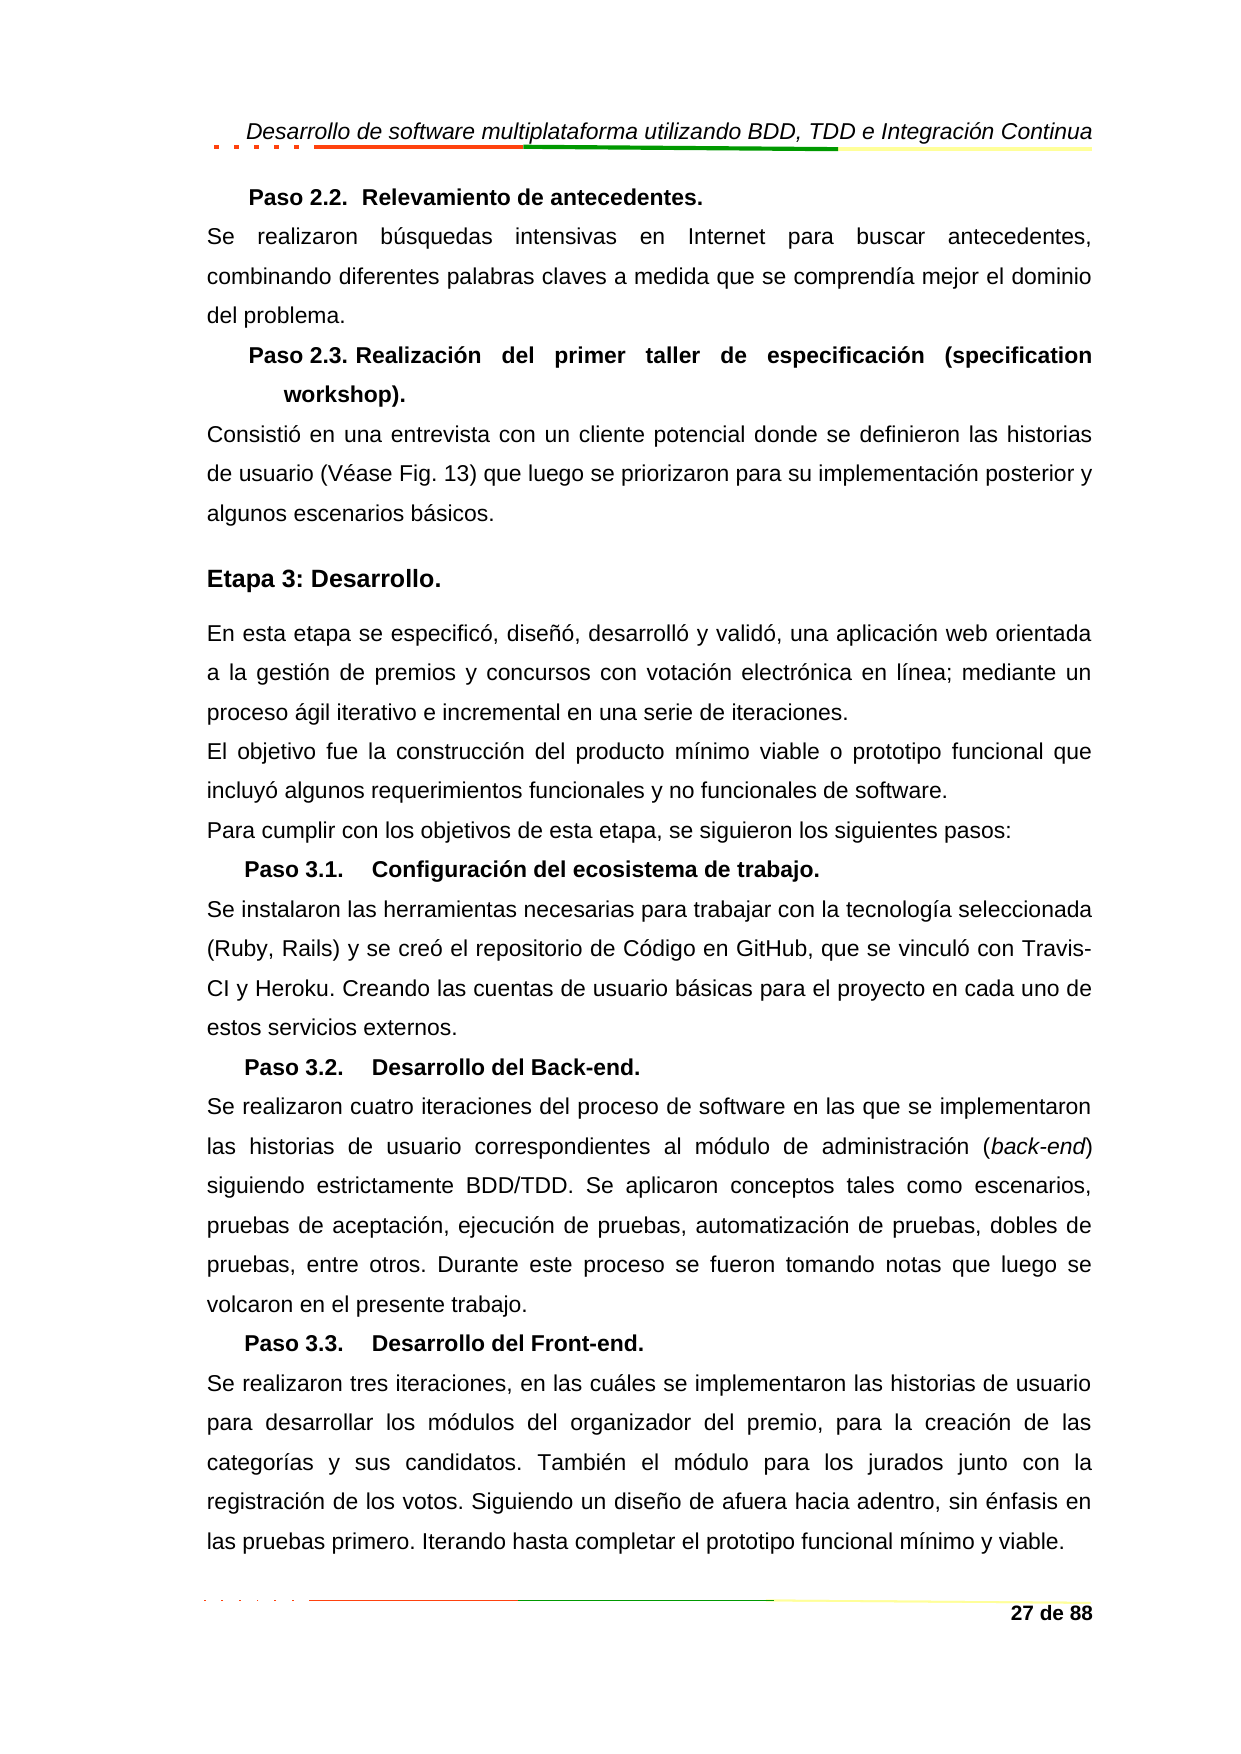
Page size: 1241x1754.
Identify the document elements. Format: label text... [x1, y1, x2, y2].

text En esta etapa se especificó, diseñó, desarrolló y validó, una aplicación web orientada a la gestión de premios y concursos con votación electrónica en línea; mediante un proceso ágil iterativo e incremental en una serie de iteraciones. [207, 619, 1093, 725]
text El objetivo fue la construcción del producto mínimo viable o prototipo funcional que incluyó algunos requerimientos funcionales y no funcionales de software. [207, 738, 1093, 804]
list Relevamiento de antecedentes. [242, 184, 1093, 210]
list Desarrollo del Back-end. [244, 1054, 1093, 1080]
list Configuración del ecosistema de trabajo. [244, 856, 1093, 883]
text Se realizaron cuatro iteraciones del proceso de software en las que se implementaron las historias de usuario correspondientes al módulo de administración (back-end) siguiendo estrictamente BDD/TDD. Se aplicaron conceptos tales como escenarios, pruebas de aceptación, ejecución de pruebas, automatización de pruebas, dobles de pruebas, entre otros. Durante este proceso se fueron tomando notas que luego se volcaron en el presente trabajo. [207, 1093, 1093, 1317]
text Consistió en una entrevista con un cliente potencial donde se definieron las historias de usuario (Véase Fig. 13) que luego se priorizaron para su implementación posterior y algunos escenarios básicos. [207, 421, 1093, 526]
list Desarrollo del Front-end. [244, 1330, 1093, 1357]
text Se instalaron las herramientas necesarias para trabajar con la tecnología seleccionada (Ruby, Rails) y se creó el repositorio de Código en GitHub, que se vinculó con Travis-CI y Heroku. Creando las cuentas de usuario básicas para el proyecto en cada uno de estos servicios externos. [207, 896, 1093, 1041]
list Realización del primer taller de especificación (specification workshop). [242, 342, 1093, 407]
subtitle Etapa 3: Desarrollo. [207, 564, 1093, 593]
text Se realizaron tres iteraciones, en las cuáles se implementaron las historias de usuario para desarrollar los módulos del organizador del premio, para la creación de las categorías y sus candidatos. También el módulo para los jurados junto con la registración de los votos. Siguiendo un diseño de afuera hacia adentro, sin énfasis en las pruebas primero. Iterando hasta completar el prototipo funcional mínimo y viable. [207, 1370, 1093, 1554]
text Se realizaron búsquedas intensivas en Internet para buscar antecedentes, combinando diferentes palabras claves a medida que se comprendía mejor el dominio del problema. [207, 223, 1093, 328]
text Para cumplir con los objetivos de esta etapa, se siguieron los siguientes pasos: [207, 817, 1093, 843]
